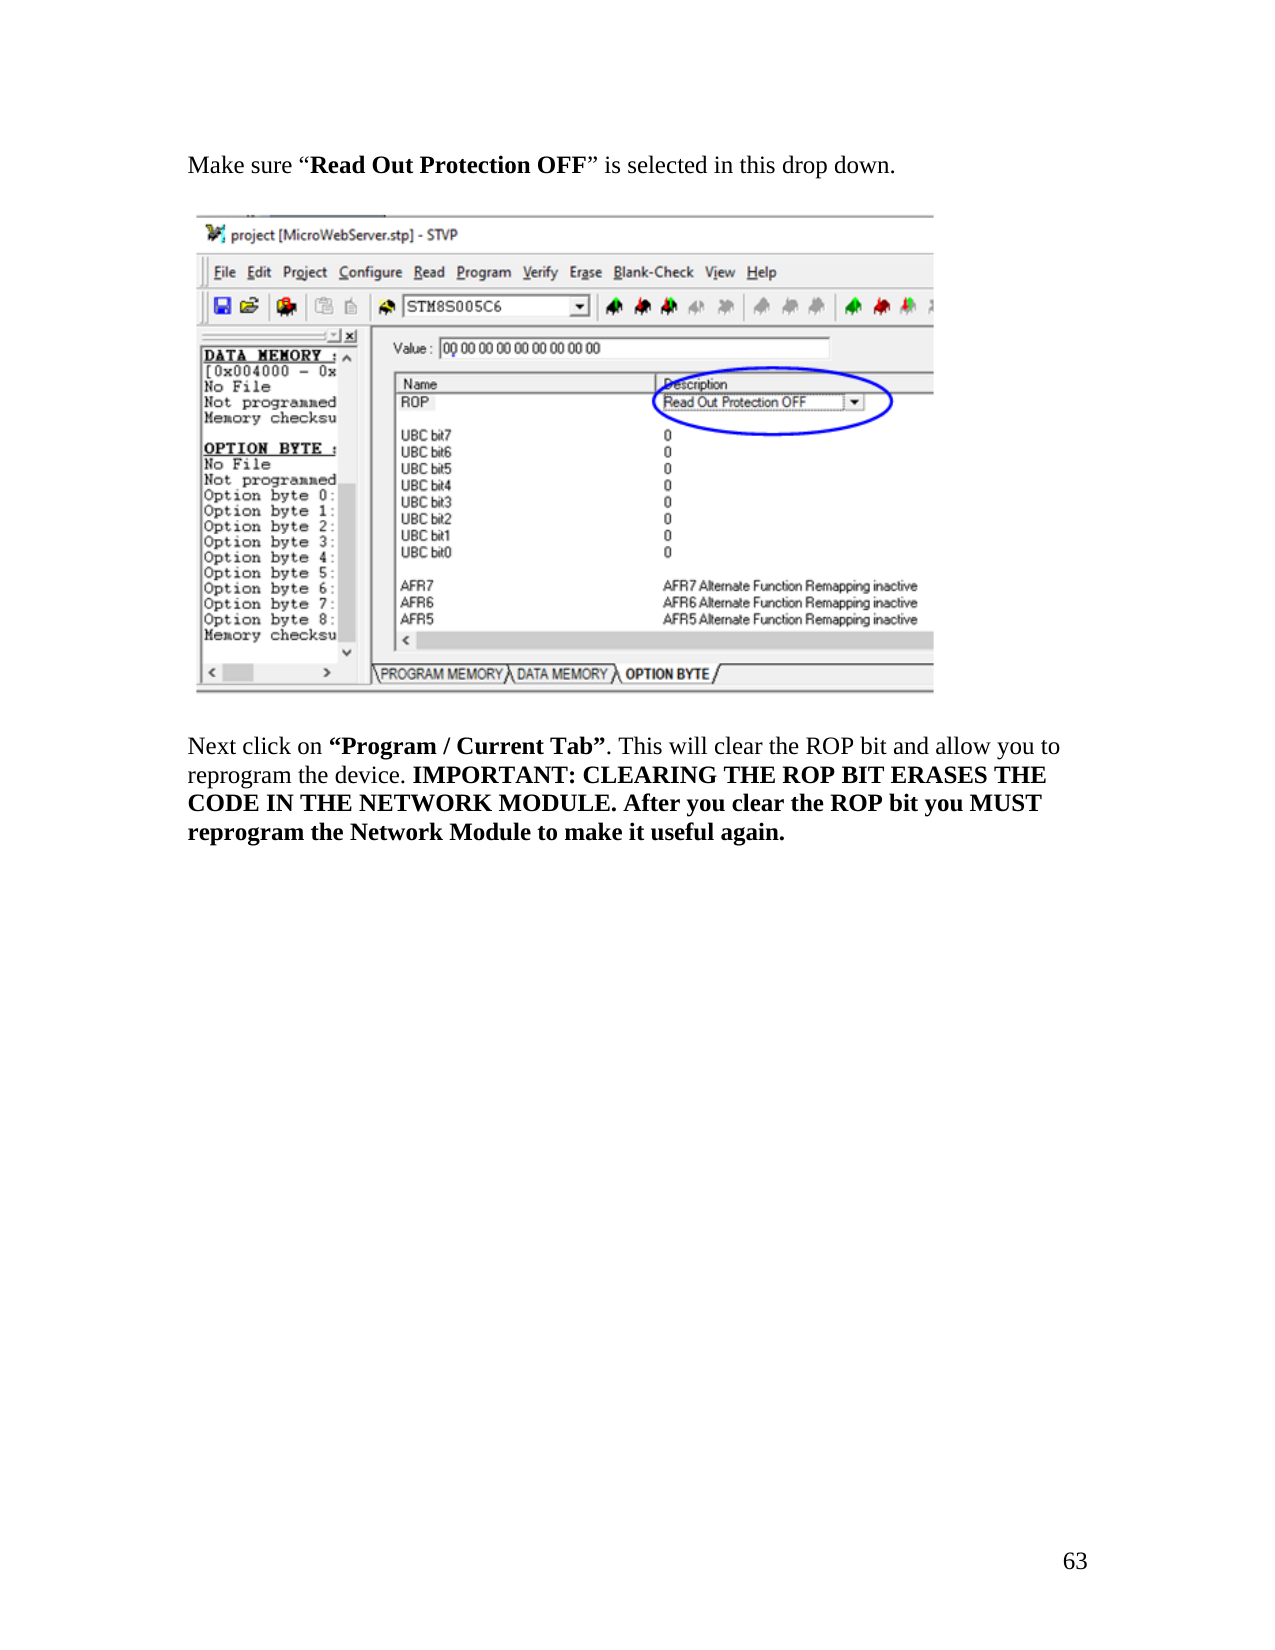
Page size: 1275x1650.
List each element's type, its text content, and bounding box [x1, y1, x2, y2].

text Next click on “Program / Current Tab”. This will clear the ROP bit and allow you to reprogram the device. IMPORTANT: CLEARING THE ROP BIT ERASES THE CODE IN THE NETWORK MODULE. After you clear the ROP bit you MUST reprogram the Network Module to make it useful again. [187, 731, 1087, 846]
text Make sure “Read Out Protection OFF” is selected in this drop down. [187, 150, 1087, 179]
picture [187, 207, 942, 703]
